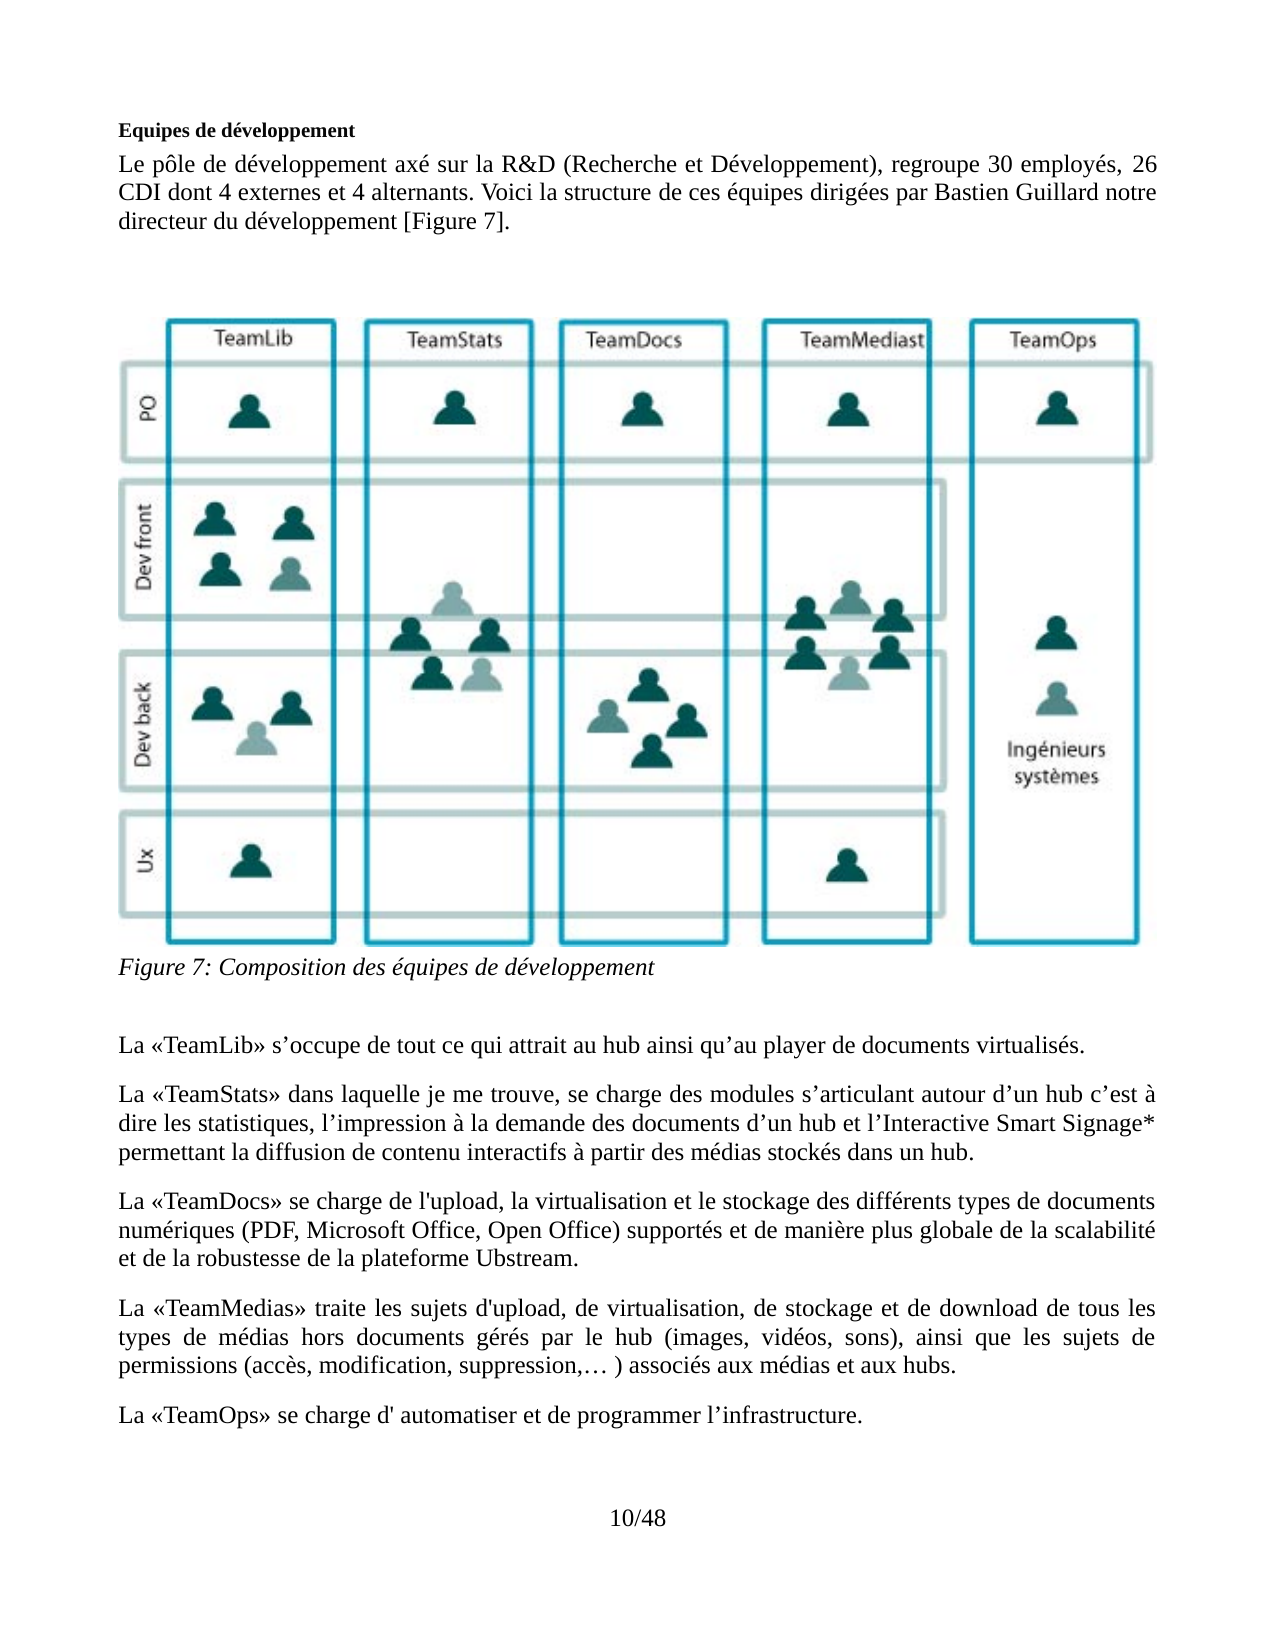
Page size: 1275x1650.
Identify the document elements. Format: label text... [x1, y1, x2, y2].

text La «TeamMedias» traite les sujets d'upload, de virtualisation, de stockage et de download de tous les types de médias hors documents gérés par le hub (images, vidéos, sons), ainsi que les sujets de permissions (accès, modification, suppression,… ) associés aux médias et aux hubs. [118, 1293, 1157, 1379]
text La «TeamOps» se charge d' automatiser et de programmer l’infrastructure. [118, 1400, 1157, 1428]
text La «TeamStats» dans laquelle je me trouve, se charge des modules s’articulant autour d’un hub c’est à dire les statistiques, l’impression à la demande des documents d’un hub et l’Interactive Smart Signage* permettant la diffusion de contenu interactifs à partir des médias stockés dans un hub. [118, 1079, 1157, 1165]
text Le pôle de développement axé sur la R&D (Recherche et Développement), regroupe 30 employés, 26 CDI dont 4 externes et 4 alternants. Voici la structure de ces équipes dirigées par Bastien Guillard notre directeur du développement [Figure 7]. [118, 149, 1157, 235]
picture [118, 317, 1157, 947]
text La «TeamDocs» se charge de l'upload, la virtualisation et le stockage des différents types de documents numériques (PDF, Microsoft Office, Open Office) supportés et de manière plus globale de la scalabilité et de la robustesse de la plateforme Ubstream. [118, 1186, 1157, 1272]
text La «TeamLib» s’occupe de tout ce qui attrait au hub ainsi qu’au player de documents virtualisés. [118, 1030, 1157, 1058]
subtitle Equipes de développement [118, 118, 1157, 142]
text Figure 7: Composition des équipes de développement [118, 947, 1157, 980]
